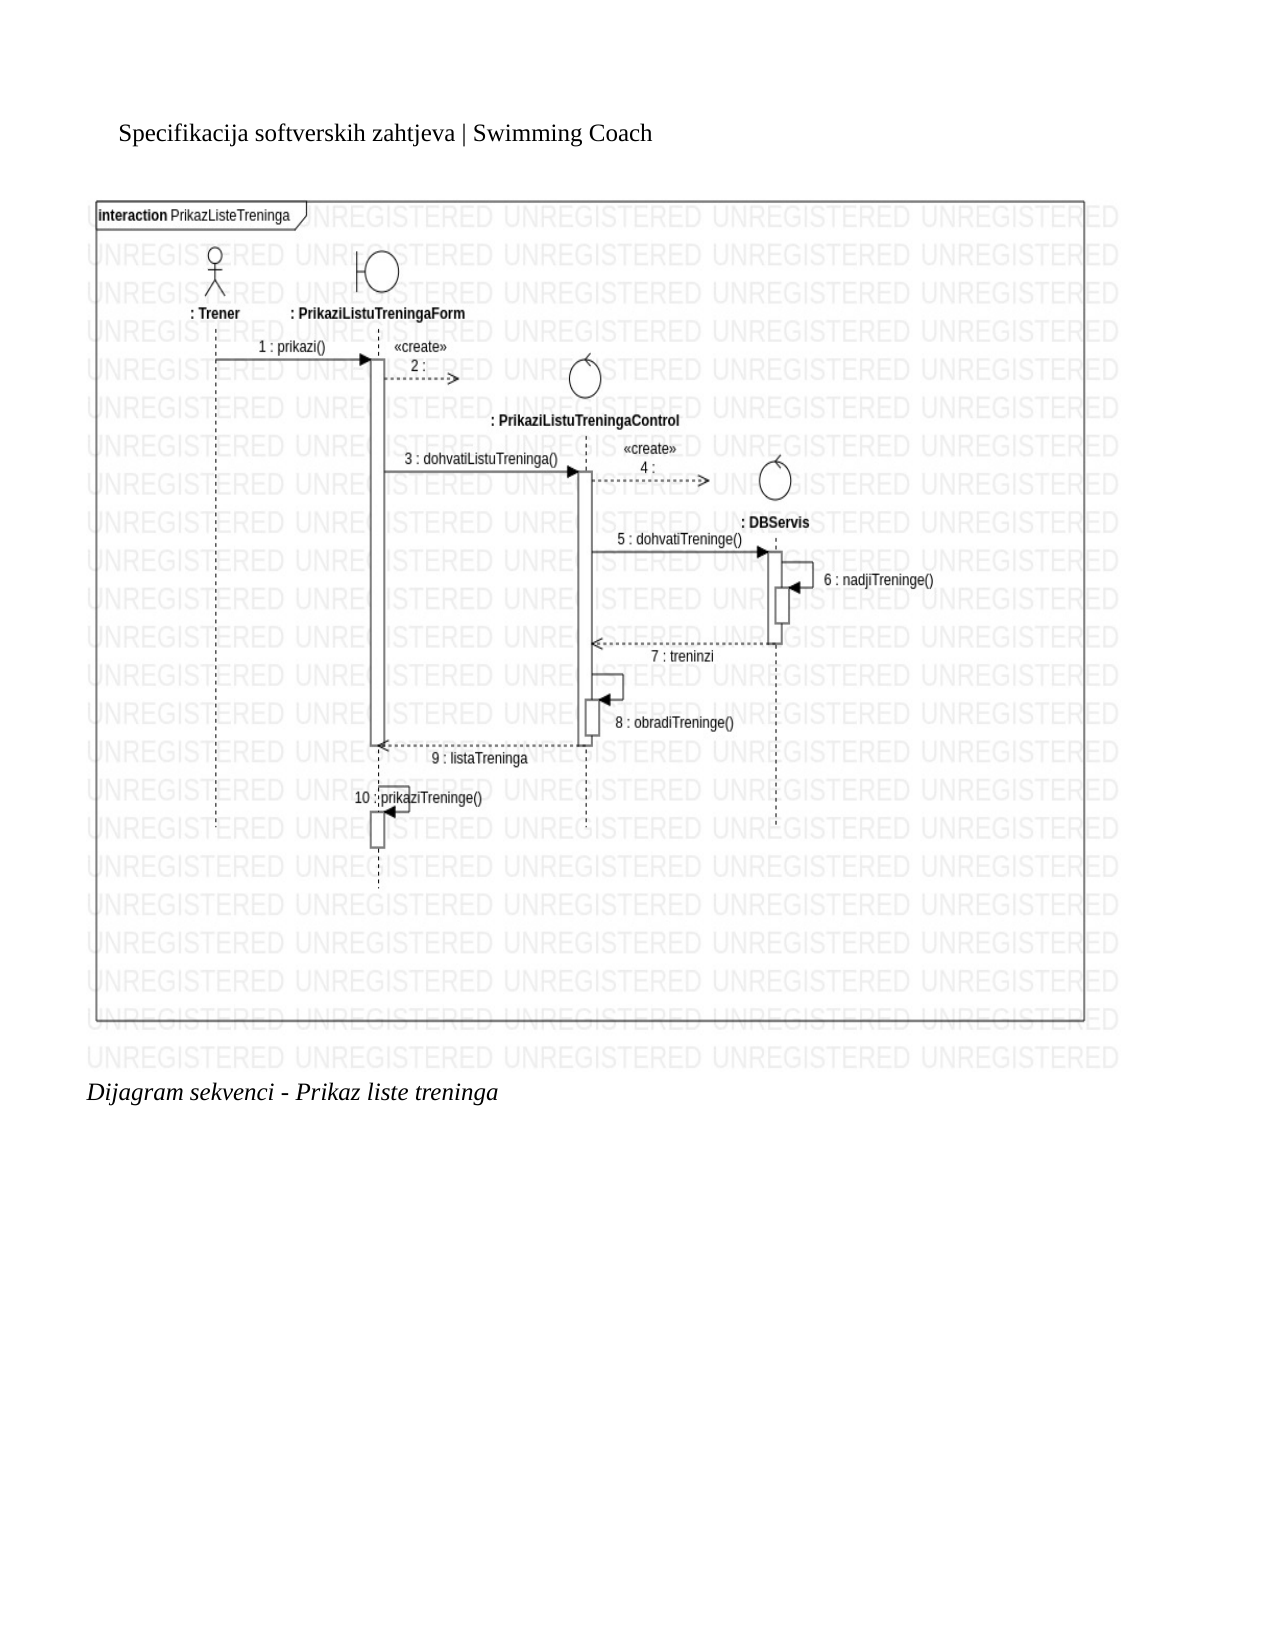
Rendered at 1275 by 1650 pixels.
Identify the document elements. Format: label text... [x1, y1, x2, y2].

picture [86, 189, 1125, 1072]
text Dijagram sekvenci - Prikaz liste treninga [86, 189, 1189, 1105]
